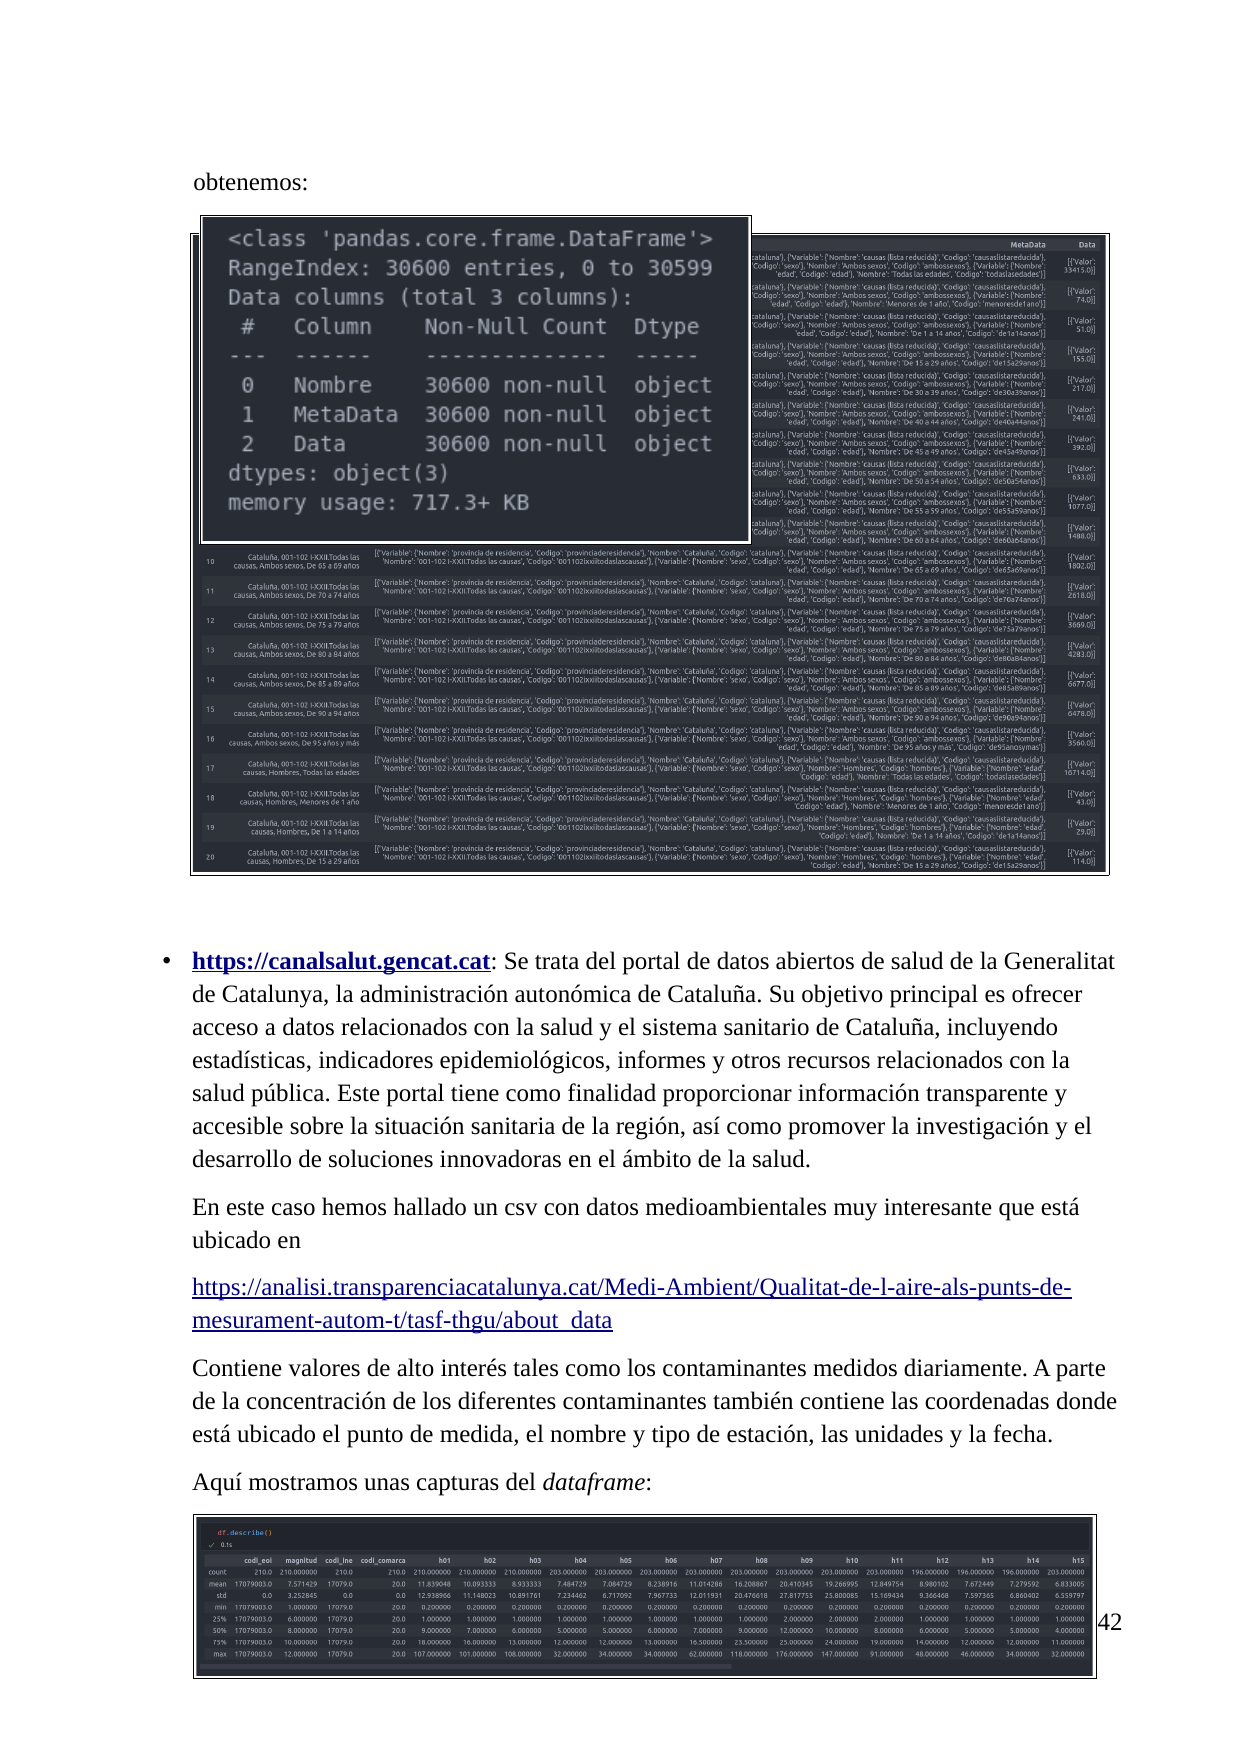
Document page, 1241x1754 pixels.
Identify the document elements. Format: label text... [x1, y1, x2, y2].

picture [192, 235, 1106, 872]
list https://analisi.transparenciacatalunya.cat/Medi-Ambient/Qualitat-de-l-aire-als-punts-de-mesurament-autom-t/tasf-thgu/about_data [162, 1272, 1122, 1334]
picture [202, 217, 749, 541]
list Contiene valores de alto interés tales como los contaminantes medidos diariamente. A parte de la concentración de los diferentes contaminantes también contiene las coordenadas donde está ubicado el punto de medida, el nombre y tipo de estación, las unidades y la fecha. [162, 1353, 1122, 1448]
picture [196, 1517, 1093, 1676]
list Aquí mostramos unas capturas del dataframe: [162, 1467, 1122, 1495]
list https://canalsalut.gencat.cat: Se trata del portal de datos abiertos de salud de la Generalitat de Catalunya, la administración autonómica de Cataluña. Su objetivo principal es ofrecer acceso a datos relacionados con la salud y el sistema sanitario de Cataluña, incluyendo estadísticas, indicadores epidemiológicos, informes y otros recursos relacionados con la salud pública. Este portal tiene como finalidad proporcionar información transparente y accesible sobre la situación sanitaria de la región, así como promover la investigación y el desarrollo de soluciones innovadoras en el ámbito de la salud. [162, 946, 1122, 1173]
text obtenemos: [118, 167, 1122, 196]
text [201, 216, 751, 544]
list En este caso hemos hallado un csv con datos medioambientales muy interesante que está ubicado en [162, 1192, 1122, 1253]
